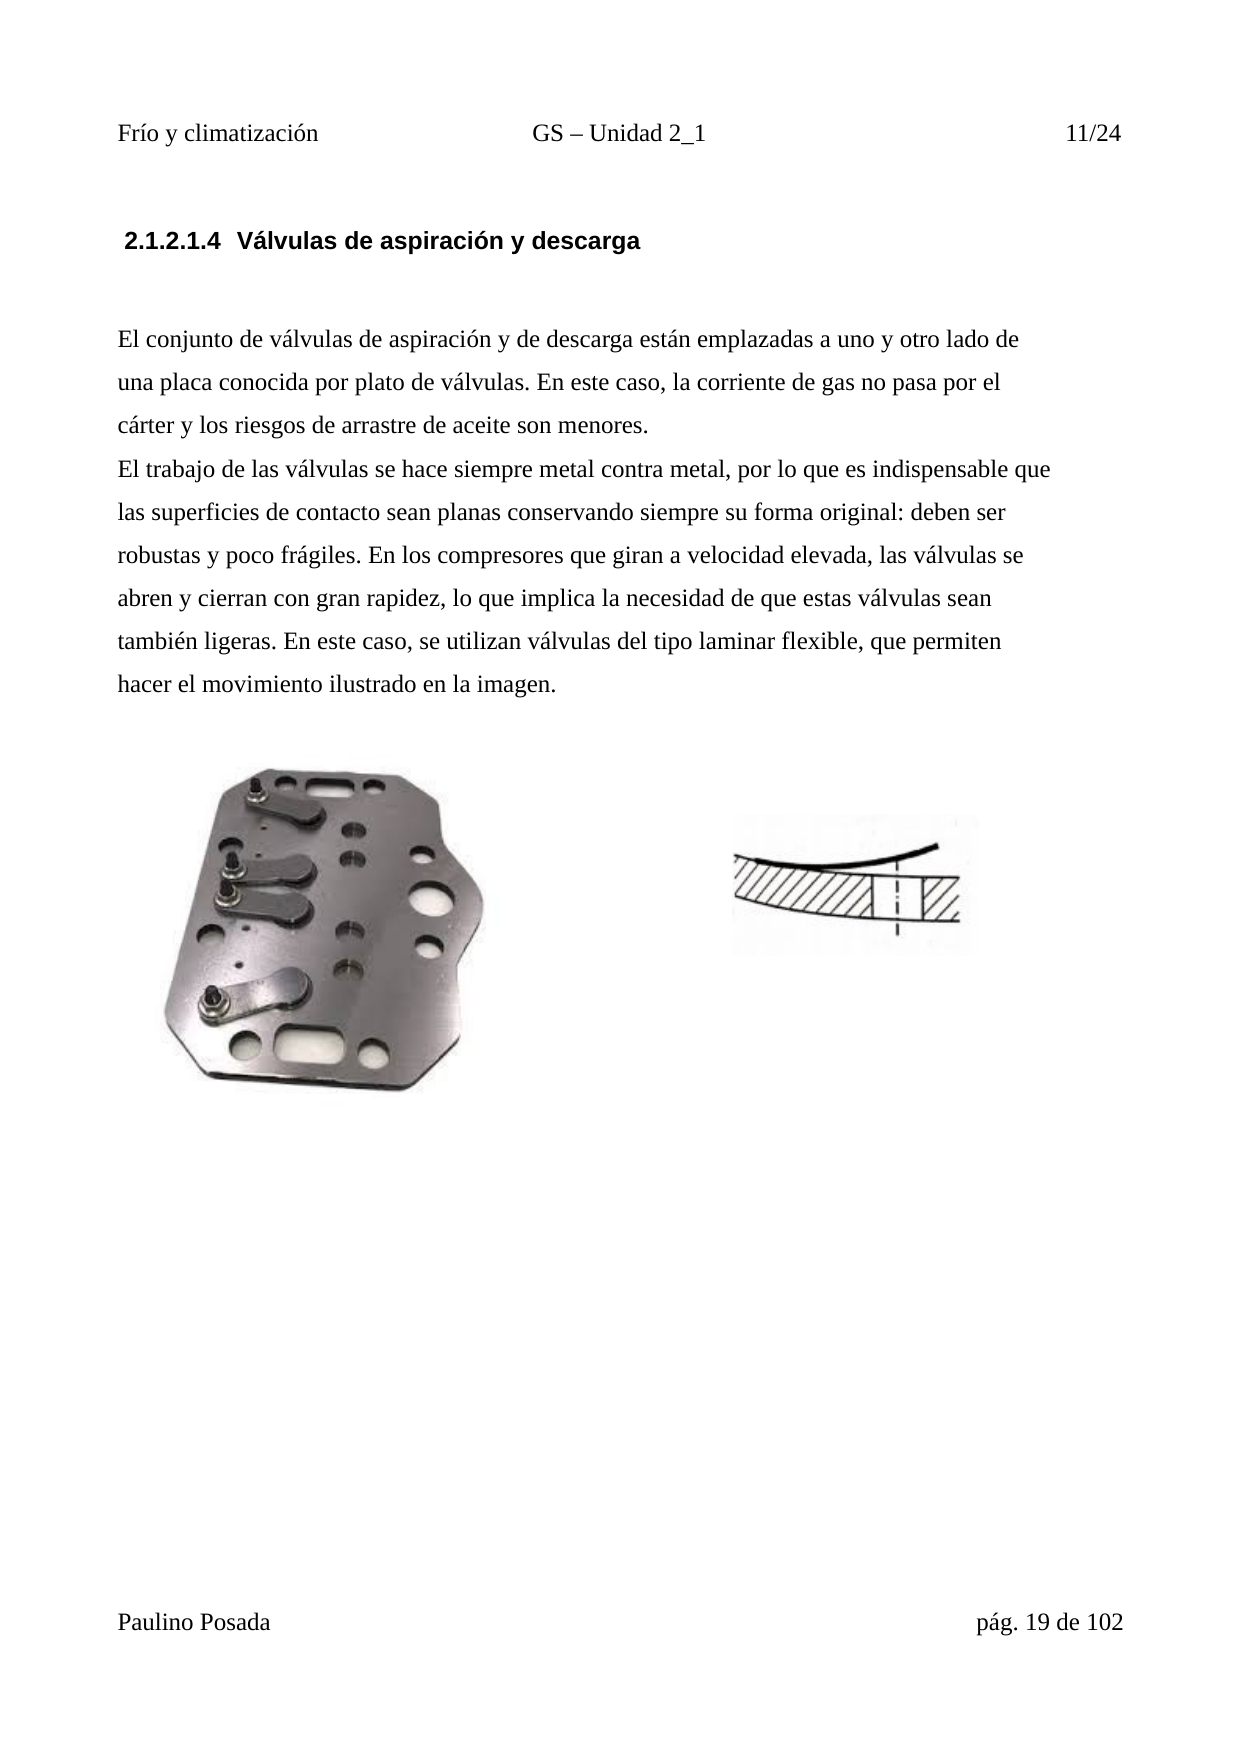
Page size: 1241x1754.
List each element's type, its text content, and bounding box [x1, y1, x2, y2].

text El trabajo de las válvulas se hace siempre metal contra metal, por lo que es indispensable que [117, 454, 1123, 482]
text hacer el movimiento ilustrado en la imagen. [117, 669, 1123, 698]
picture [148, 755, 500, 1108]
text cárter y los riesgos de arrastre de aceite son menores. [117, 411, 1123, 439]
text las superficies de contacto sean planas conservando siempre su forma original: deben ser [117, 497, 1123, 526]
text abren y cierran con gran rapidez, lo que implica la necesidad de que estas válvulas sean [117, 583, 1123, 612]
subtitle Válvulas de aspiración y descarga [117, 226, 1123, 254]
text robustas y poco frágiles. En los compresores que giran a velocidad elevada, las válvulas se [117, 540, 1123, 569]
text El conjunto de válvulas de aspiración y de descarga están emplazadas a uno y otro lado de [117, 324, 1123, 353]
text también ligeras. En este caso, se utilizan válvulas del tipo laminar flexible, que permiten [117, 626, 1123, 655]
text una placa conocida por plato de válvulas. En este caso, la corriente de gas no pasa por el [117, 367, 1123, 396]
picture [732, 814, 979, 956]
